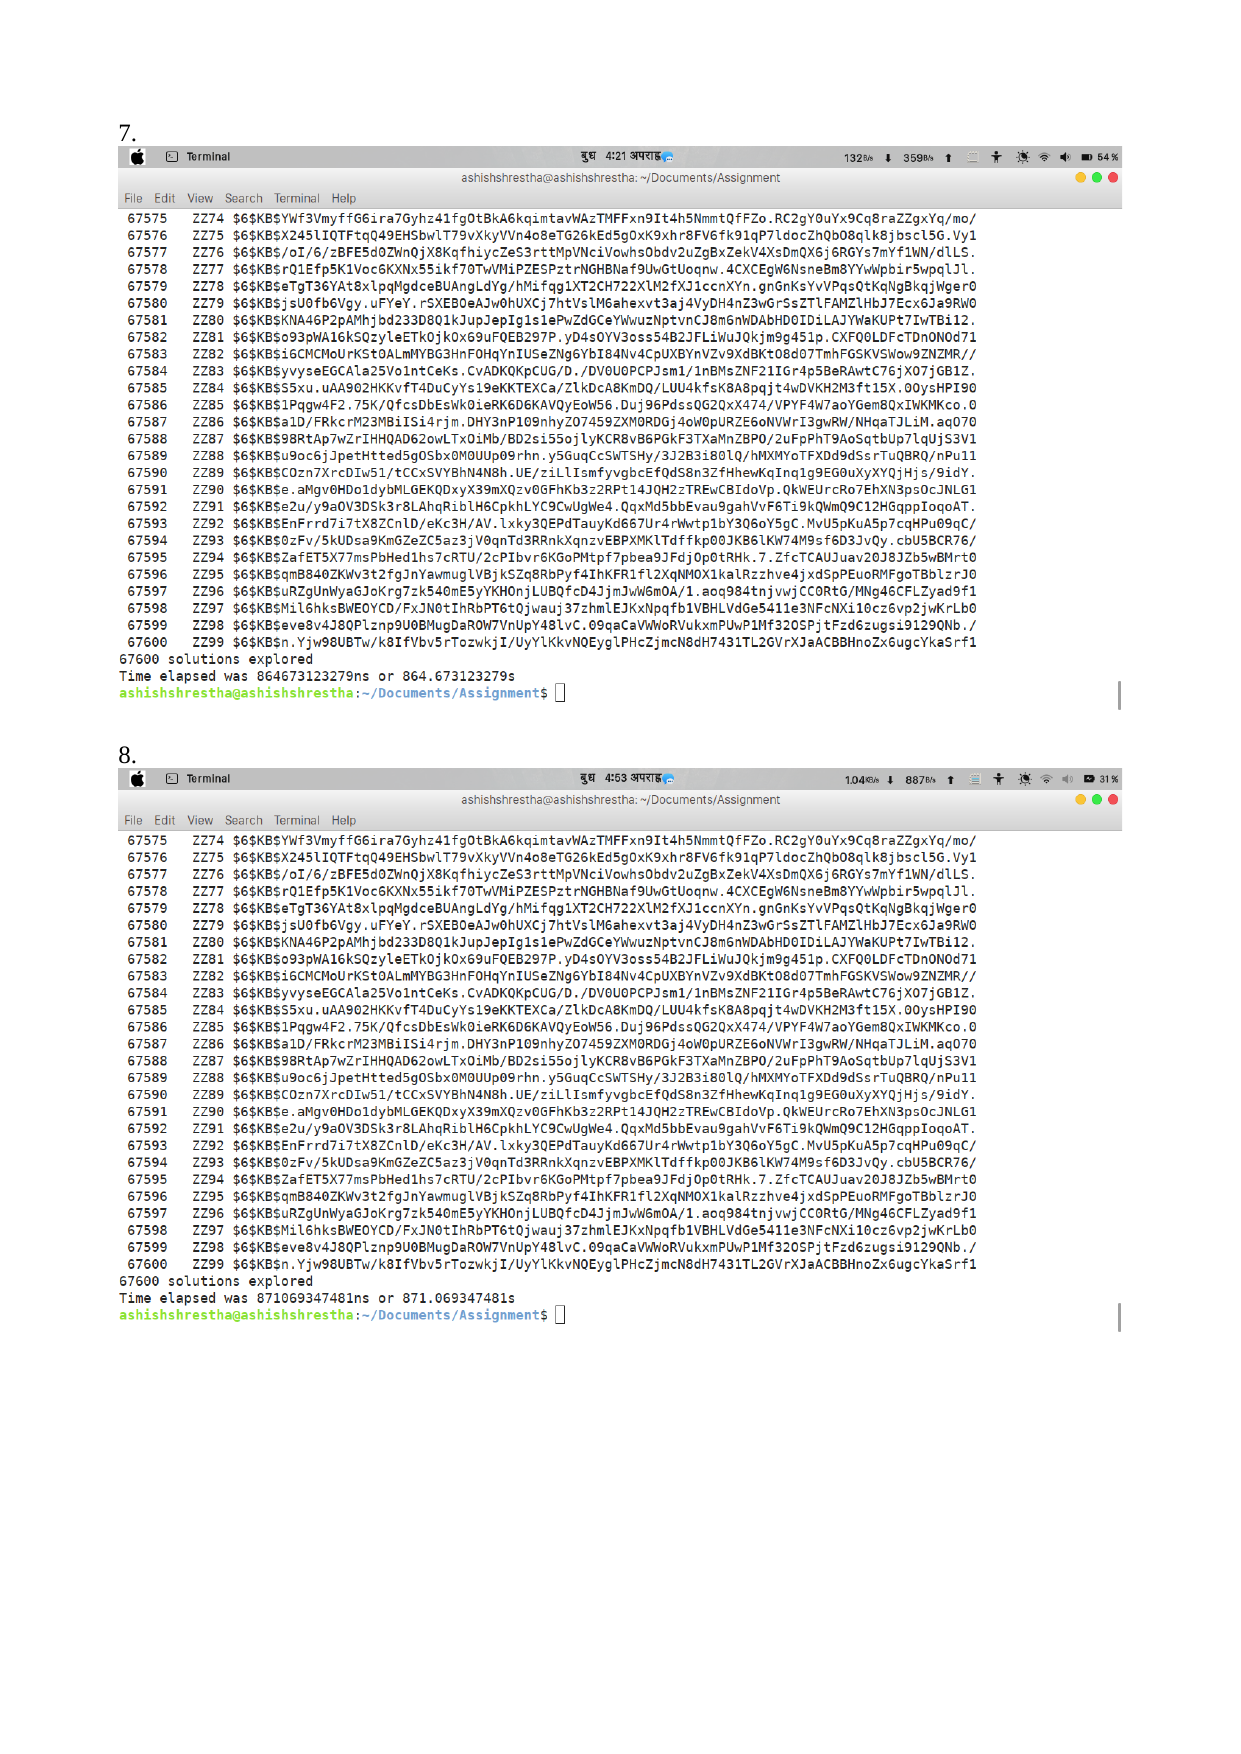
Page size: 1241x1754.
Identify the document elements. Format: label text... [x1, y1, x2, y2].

text 7. [118, 118, 1122, 146]
text 8. [118, 740, 1122, 768]
picture [118, 146, 1123, 712]
picture [118, 768, 1123, 1334]
